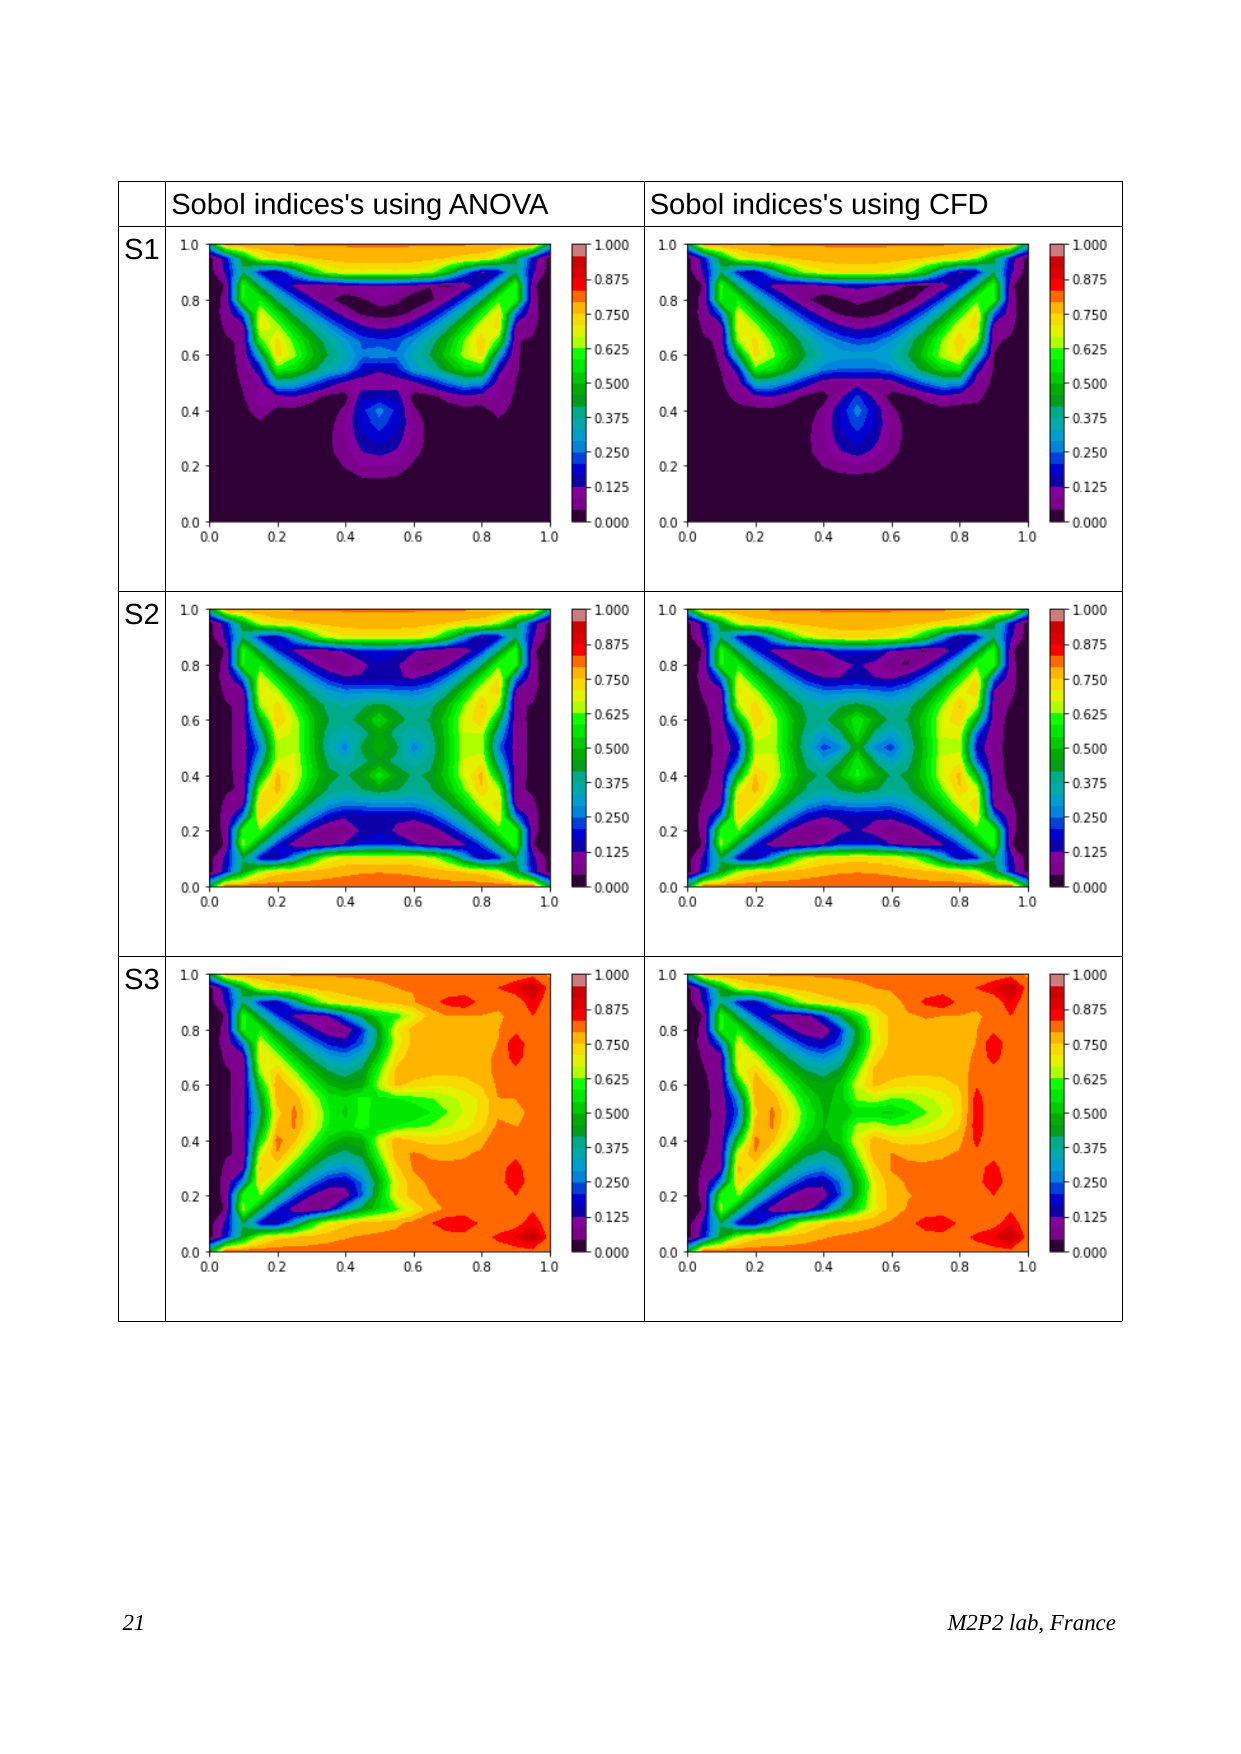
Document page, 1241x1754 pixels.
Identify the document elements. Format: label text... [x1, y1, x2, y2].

table_cell [166, 227, 644, 591]
table_cell S1 [119, 227, 165, 591]
picture [171, 596, 639, 917]
table_cell [645, 592, 1122, 956]
table_cell S2 [119, 592, 165, 956]
picture [649, 961, 1117, 1282]
table_cell S3 [119, 957, 165, 1321]
table_cell [166, 592, 644, 956]
table_header [119, 182, 165, 226]
table_header Sobol indices's using ANOVA [166, 182, 644, 226]
picture [171, 961, 639, 1282]
picture [171, 231, 639, 552]
picture [649, 231, 1117, 552]
table_cell [645, 227, 1122, 591]
table_cell [645, 957, 1122, 1321]
table_cell [166, 957, 644, 1321]
picture [649, 596, 1117, 917]
table_header Sobol indices's using CFD [645, 182, 1122, 226]
